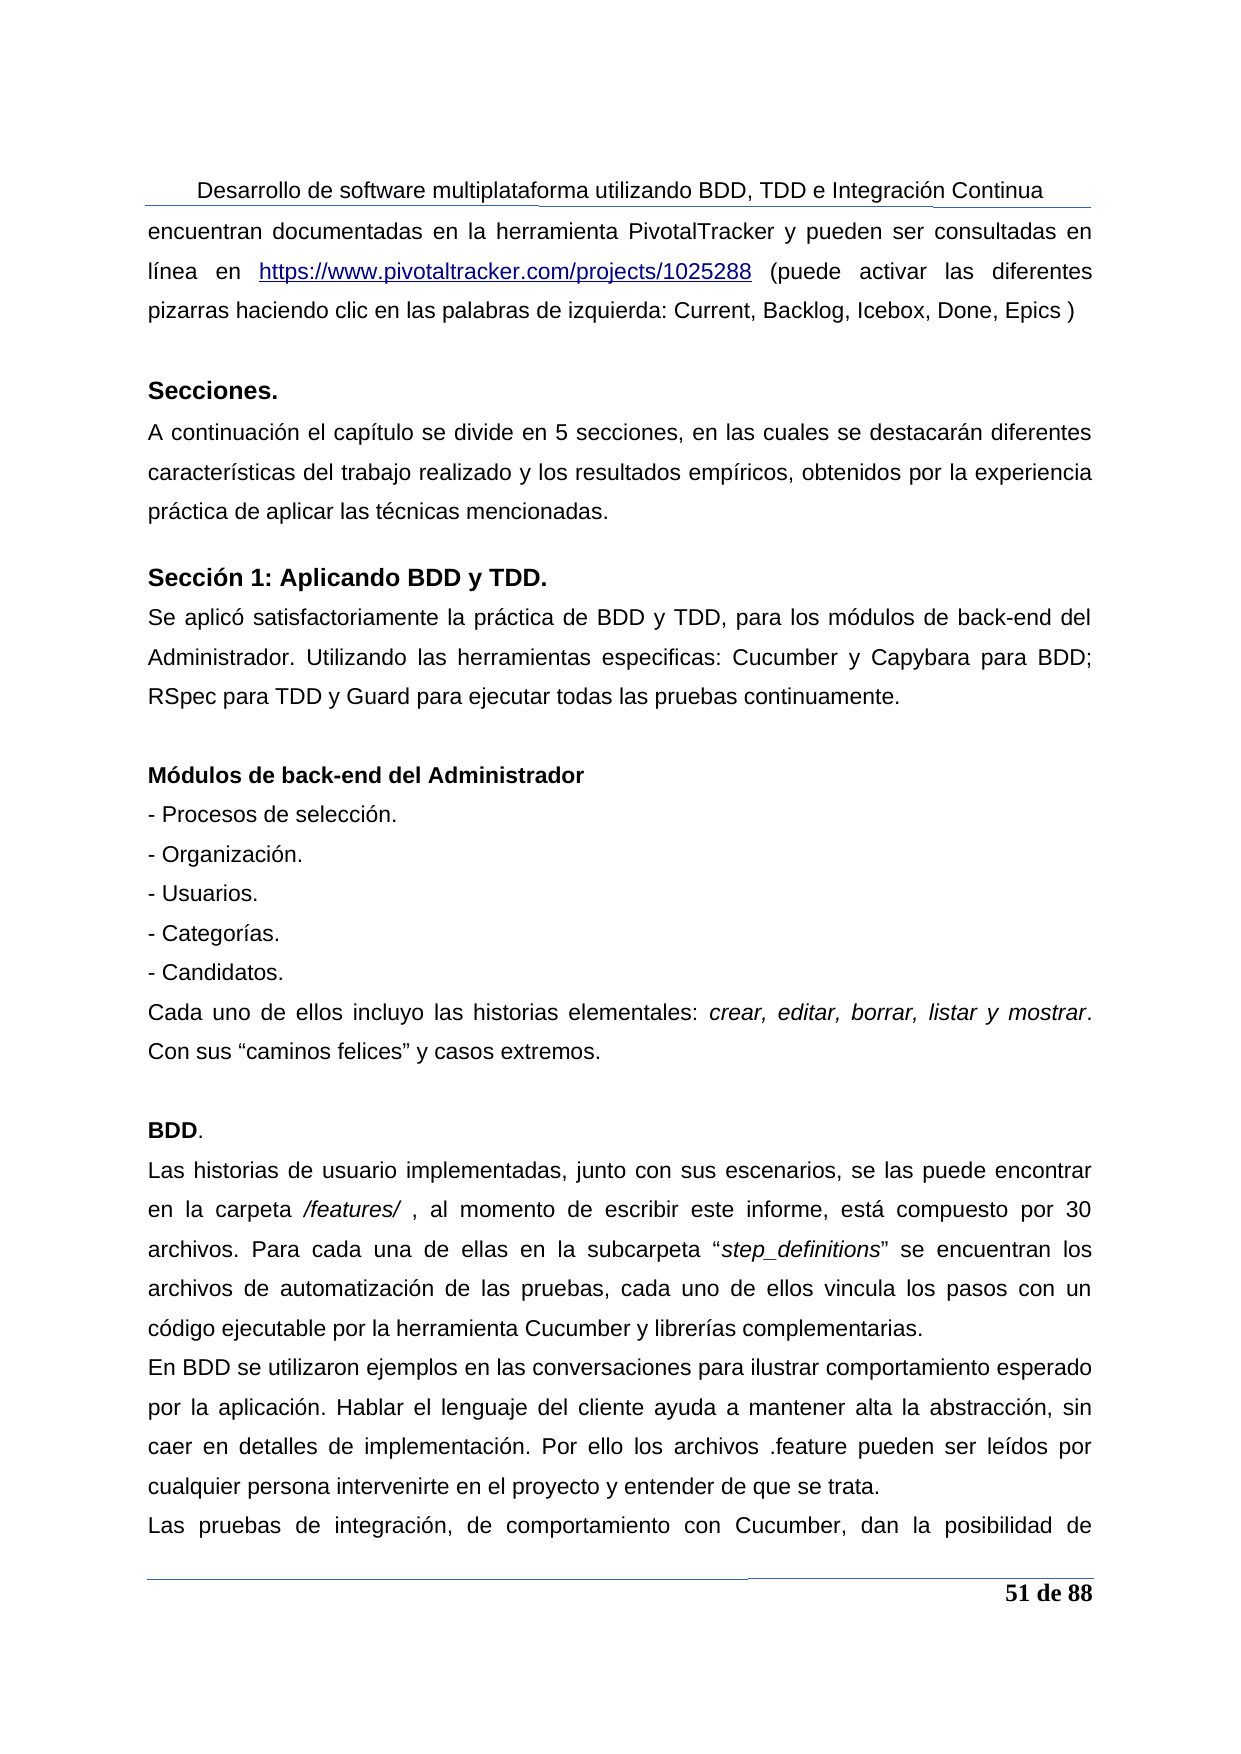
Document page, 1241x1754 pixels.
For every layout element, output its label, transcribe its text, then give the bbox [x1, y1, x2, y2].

text A continuación el capítulo se divide en 5 secciones, en las cuales se destacarán diferentes características del trabajo realizado y los resultados empíricos, obtenidos por la experiencia práctica de aplicar las técnicas mencionadas. [148, 419, 1093, 525]
text - Usuarios. [148, 880, 1093, 907]
text En BDD se utilizaron ejemplos en las conversaciones para ilustrar comportamiento esperado por la aplicación. Hablar el lenguaje del cliente ayuda a mantener alta la abstracción, sin caer en detalles de implementación. Por ello los archivos .feature pueden ser leídos por cualquier persona intervenirte en el proyecto y entender de que se trata. [148, 1354, 1093, 1499]
text Módulos de back-end del Administrador [148, 762, 1093, 788]
text BDD. [148, 1117, 1093, 1144]
text - Candidatos. [148, 959, 1093, 986]
text - Procesos de selección. [148, 801, 1093, 828]
text Cada uno de ellos incluyo las historias elementales: crear, editar, borrar, listar y mostrar. Con sus “caminos felices” y casos extremos. [148, 999, 1093, 1065]
subtitle Sección 1: Aplicando BDD y TDD. [148, 563, 1093, 592]
text Secciones. [148, 376, 1093, 405]
text Las historias de usuario implementadas, junto con sus escenarios, se las puede encontrar en la carpeta /features/ , al momento de escribir este informe, está compuesto por 30 archivos. Para cada una de ellas en la subcarpeta “step_definitions” se encuentran los archivos de automatización de las pruebas, cada uno de ellos vincula los pasos con un código ejecutable por la herramienta Cucumber y librerías complementarias. [148, 1157, 1093, 1341]
text - Organización. [148, 841, 1093, 867]
text - Categorías. [148, 920, 1093, 946]
text Las pruebas de integración, de comportamiento con Cucumber, dan la posibilidad de [148, 1512, 1093, 1538]
text encuentran documentadas en la herramienta PivotalTracker y pueden ser consultadas en línea en https://www.pivotaltracker.com/projects/1025288 (puede activar las diferentes pizarras haciendo clic en las palabras de izquierda: Current, Backlog, Icebox, Done, Epics ) [148, 218, 1093, 324]
text Se aplicó satisfactoriamente la práctica de BDD y TDD, para los módulos de back-end del Administrador. Utilizando las herramientas especificas: Cucumber y Capybara para BDD; RSpec para TDD y Guard para ejecutar todas las pruebas continuamente. [148, 604, 1093, 709]
